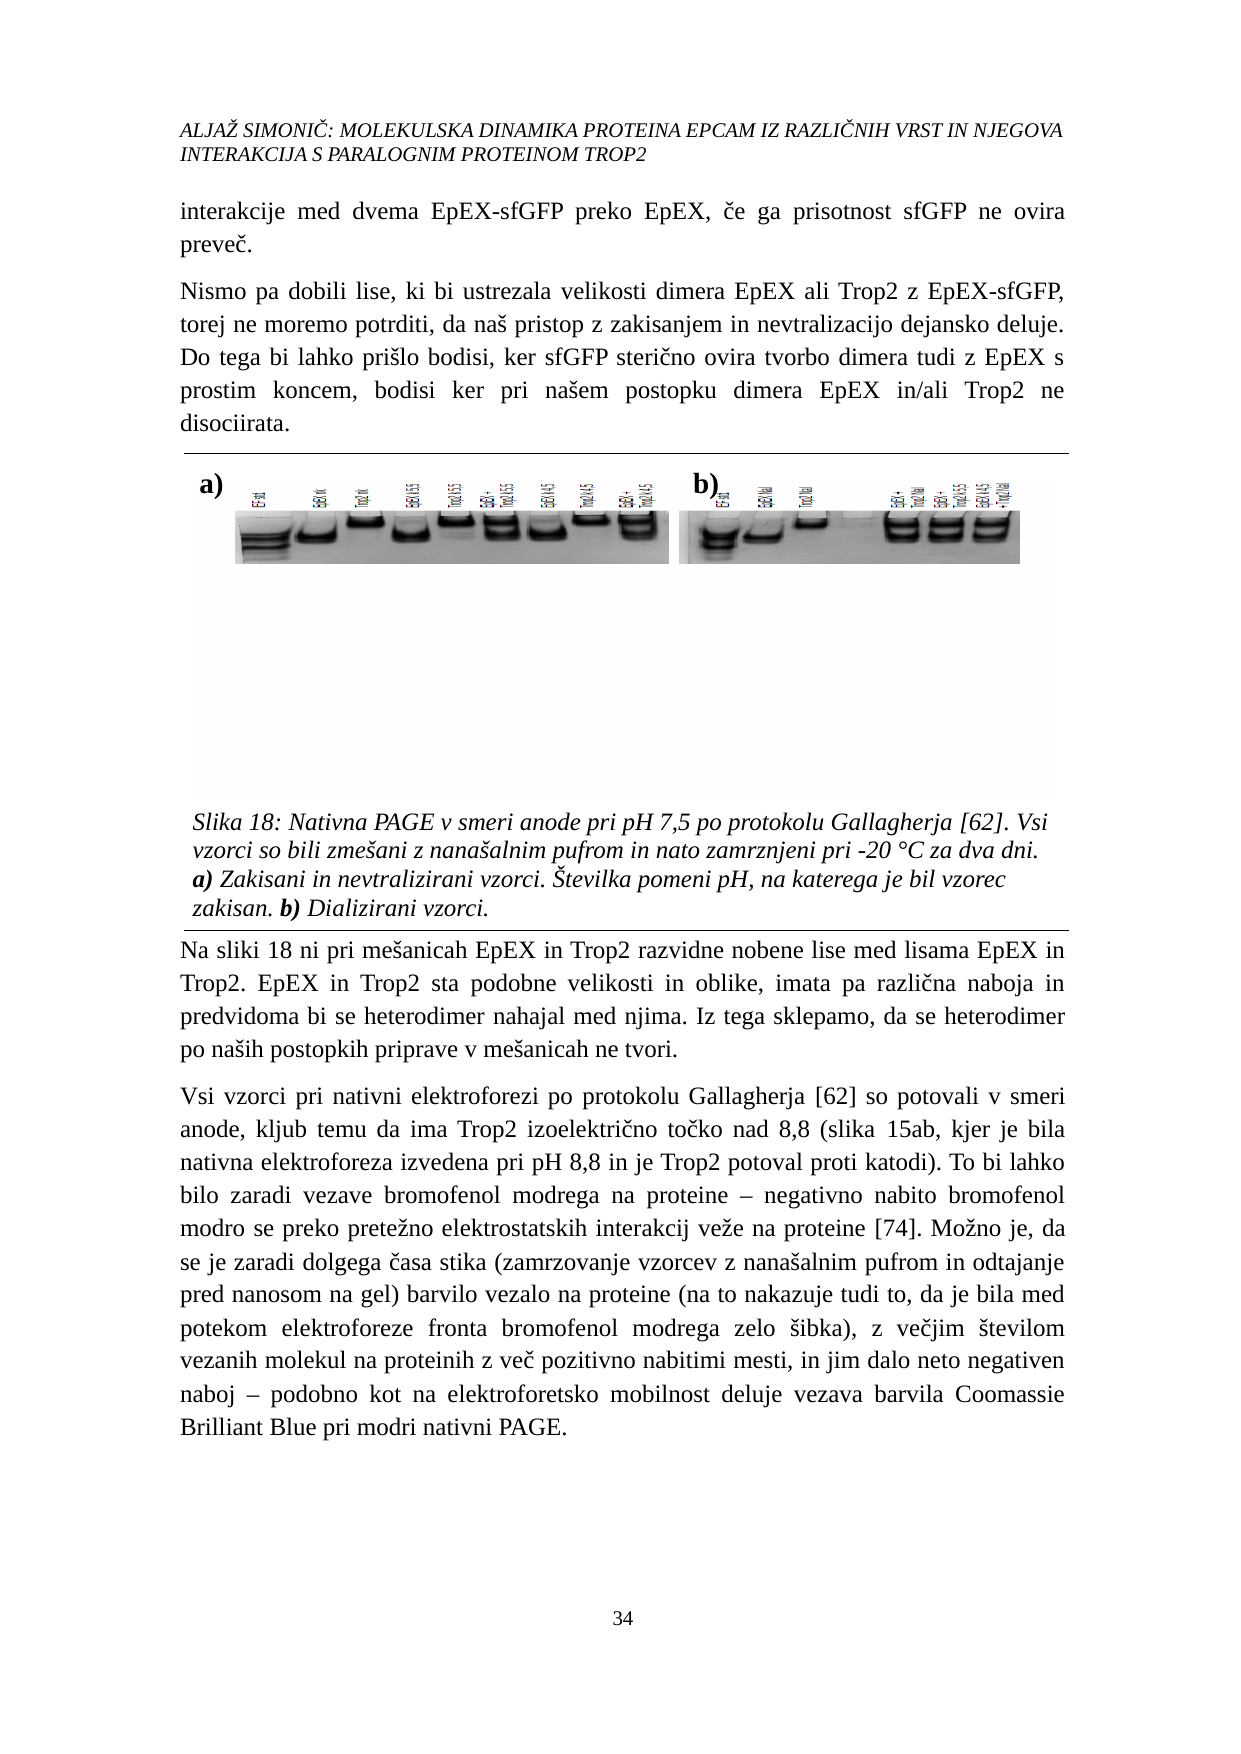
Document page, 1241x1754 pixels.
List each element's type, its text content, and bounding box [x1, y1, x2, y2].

text interakcije med dvema EpEX-sfGFP preko EpEX, če ga prisotnost sfGFP ne ovira preveč. [180, 196, 1066, 257]
text Na sliki 18 ni pri mešanicah EpEX in Trop2 razvidne nobene lise med lisama EpEX in Trop2. EpEX in Trop2 sta podobne velikosti in oblike, imata pa različna naboja in predvidoma bi se heterodimer nahajal med njima. Iz tega sklepamo, da se heterodimer po naših postopkih priprave v mešanicah ne tvori. [180, 454, 1069, 1063]
picture [699, 481, 704, 492]
text Slika 18: Nativna PAGE v smeri anode pri pH 7,5 po protokolu Gallagherja [62]. Vsi vzorci so bili zmešani z nanašalnim pufrom in nato zamrznjeni pri -20 °C za dva dni. a) Zakisani in nevtralizirani vzorci. Številka pomeni pH, na katerega je bil vzorec zakisan. b) Dializirani vzorci. [192, 501, 1061, 922]
picture [192, 474, 1061, 501]
text Nismo pa dobili lise, ki bi ustrezala velikosti dimera EpEX ali Trop2 z EpEX-sfGFP, torej ne moremo potrditi, da naš pristop z zakisanjem in nevtralizacijo dejansko deluje. Do tega bi lahko prišlo bodisi, ker sfGFP sterično ovira tvorbo dimera tudi z EpEX s prostim koncem, bodisi ker pri našem postopku dimera EpEX in/ali Trop2 ne disociirata. [180, 276, 1066, 437]
text Vsi vzorci pri nativni elektroforezi po protokolu Gallagherja [62] so potovali v smeri anode, kljub temu da ima Trop2 izoelektrično točko nad 8,8 (slika 15ab, kjer je bila nativna elektroforeza izvedena pri pH 8,8 in je Trop2 potoval proti katodi). To bi lahko bilo zaradi vezave bromofenol modrega na proteine – negativno nabito bromofenol modro se preko pretežno elektrostatskih interakcij veže na proteine [74]. Možno je, da se je zaradi dolgega časa stika (zamrzovanje vzorcev z nanašalnim pufrom in odtajanje pred nanosom na gel) barvilo vezalo na proteine (na to nakazuje tudi to, da je bila med potekom elektroforeze fronta bromofenol modrega zelo šibka), z večjim številom vezanih molekul na proteinih z več pozitivno nabitimi mesti, in jim dalo neto negativen naboj – podobno kot na elektroforetsko mobilnost deluje vezava barvila Coomassie Brilliant Blue pri modri nativni PAGE. [180, 1081, 1066, 1440]
